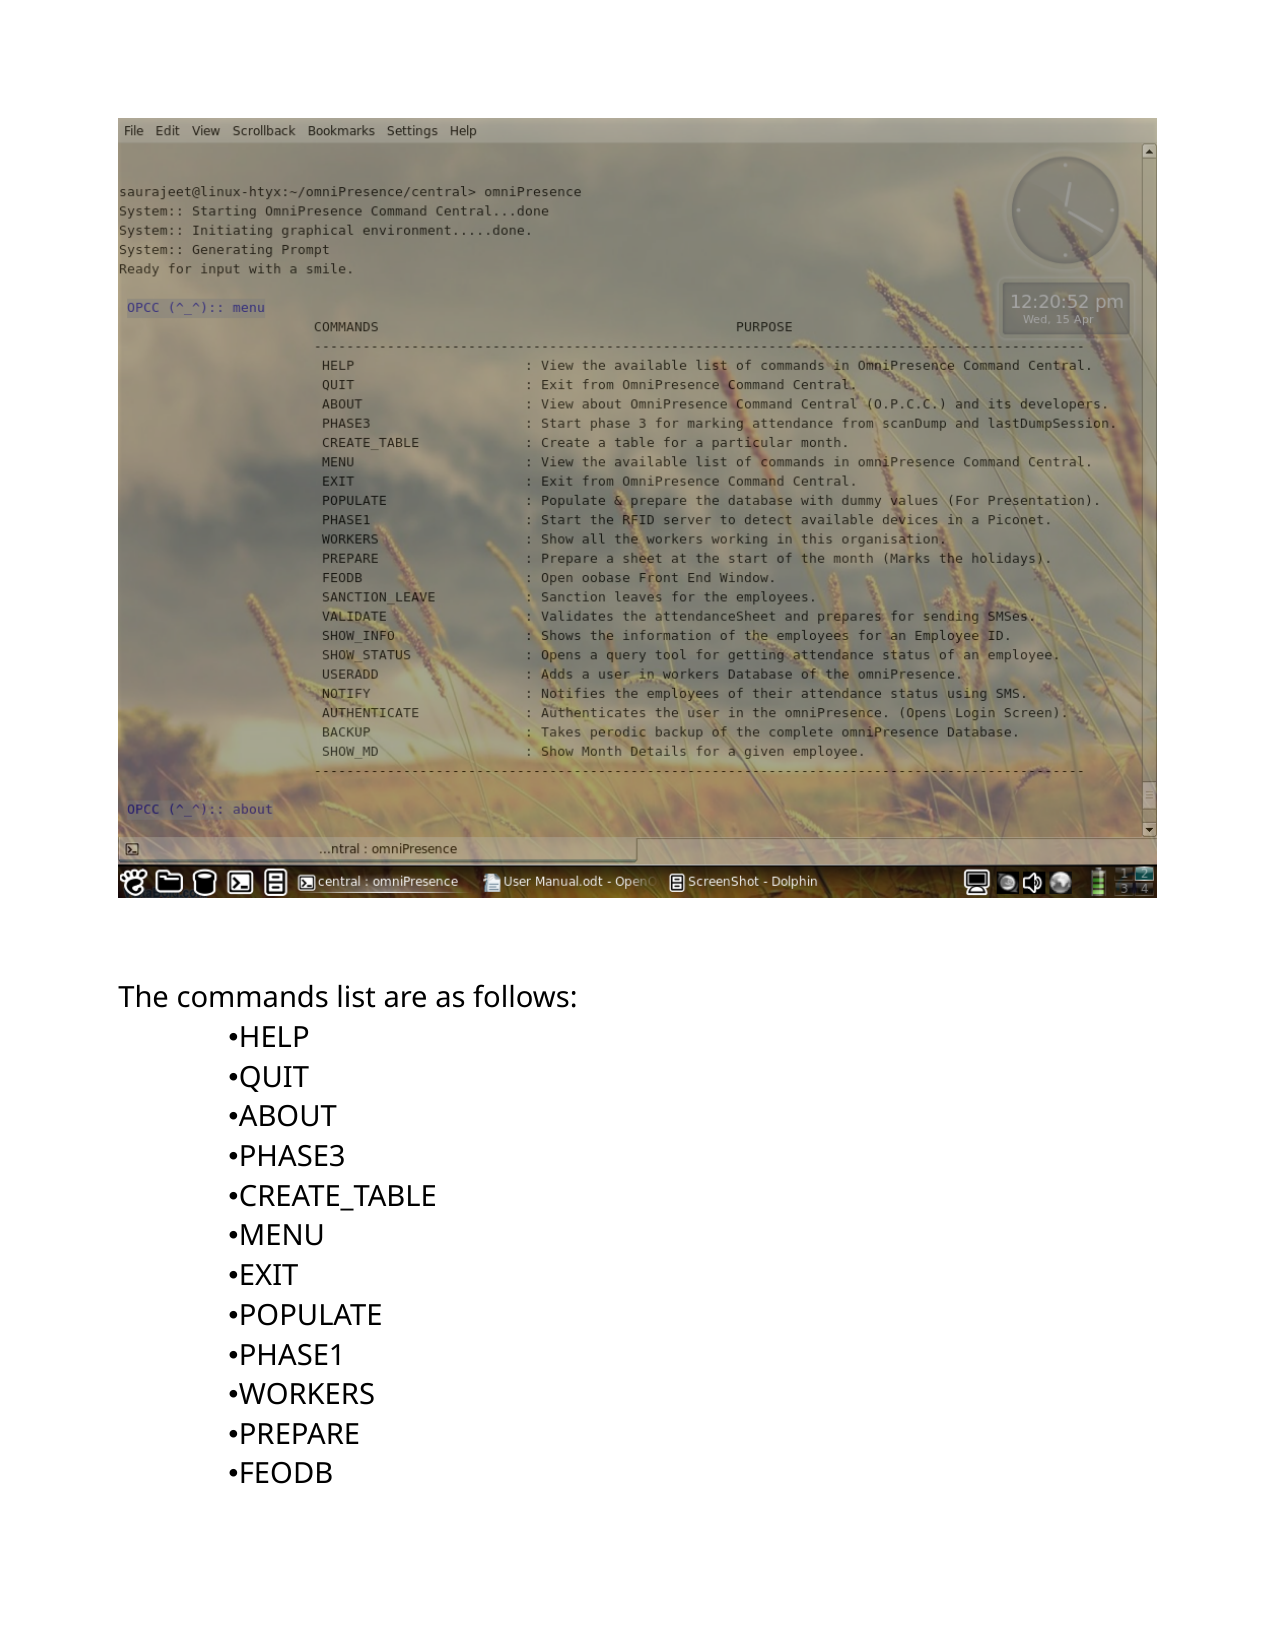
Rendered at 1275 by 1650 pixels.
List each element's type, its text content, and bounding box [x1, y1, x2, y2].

picture [118, 118, 1157, 898]
list WORKERS [228, 1373, 1157, 1413]
list ABOUT [228, 1096, 1157, 1135]
list QUIT [228, 1056, 1157, 1096]
list MENU [228, 1215, 1157, 1254]
list CREATE_TABLE [228, 1175, 1157, 1215]
list PHASE1 [228, 1334, 1157, 1373]
list PREPARE [228, 1413, 1157, 1453]
list HELP [228, 1016, 1157, 1056]
list PHASE3 [228, 1135, 1157, 1175]
text The commands list are as follows: [118, 977, 1157, 1016]
list FEODB [228, 1453, 1157, 1492]
list POPULATE [228, 1294, 1157, 1334]
list EXIT [228, 1254, 1157, 1294]
